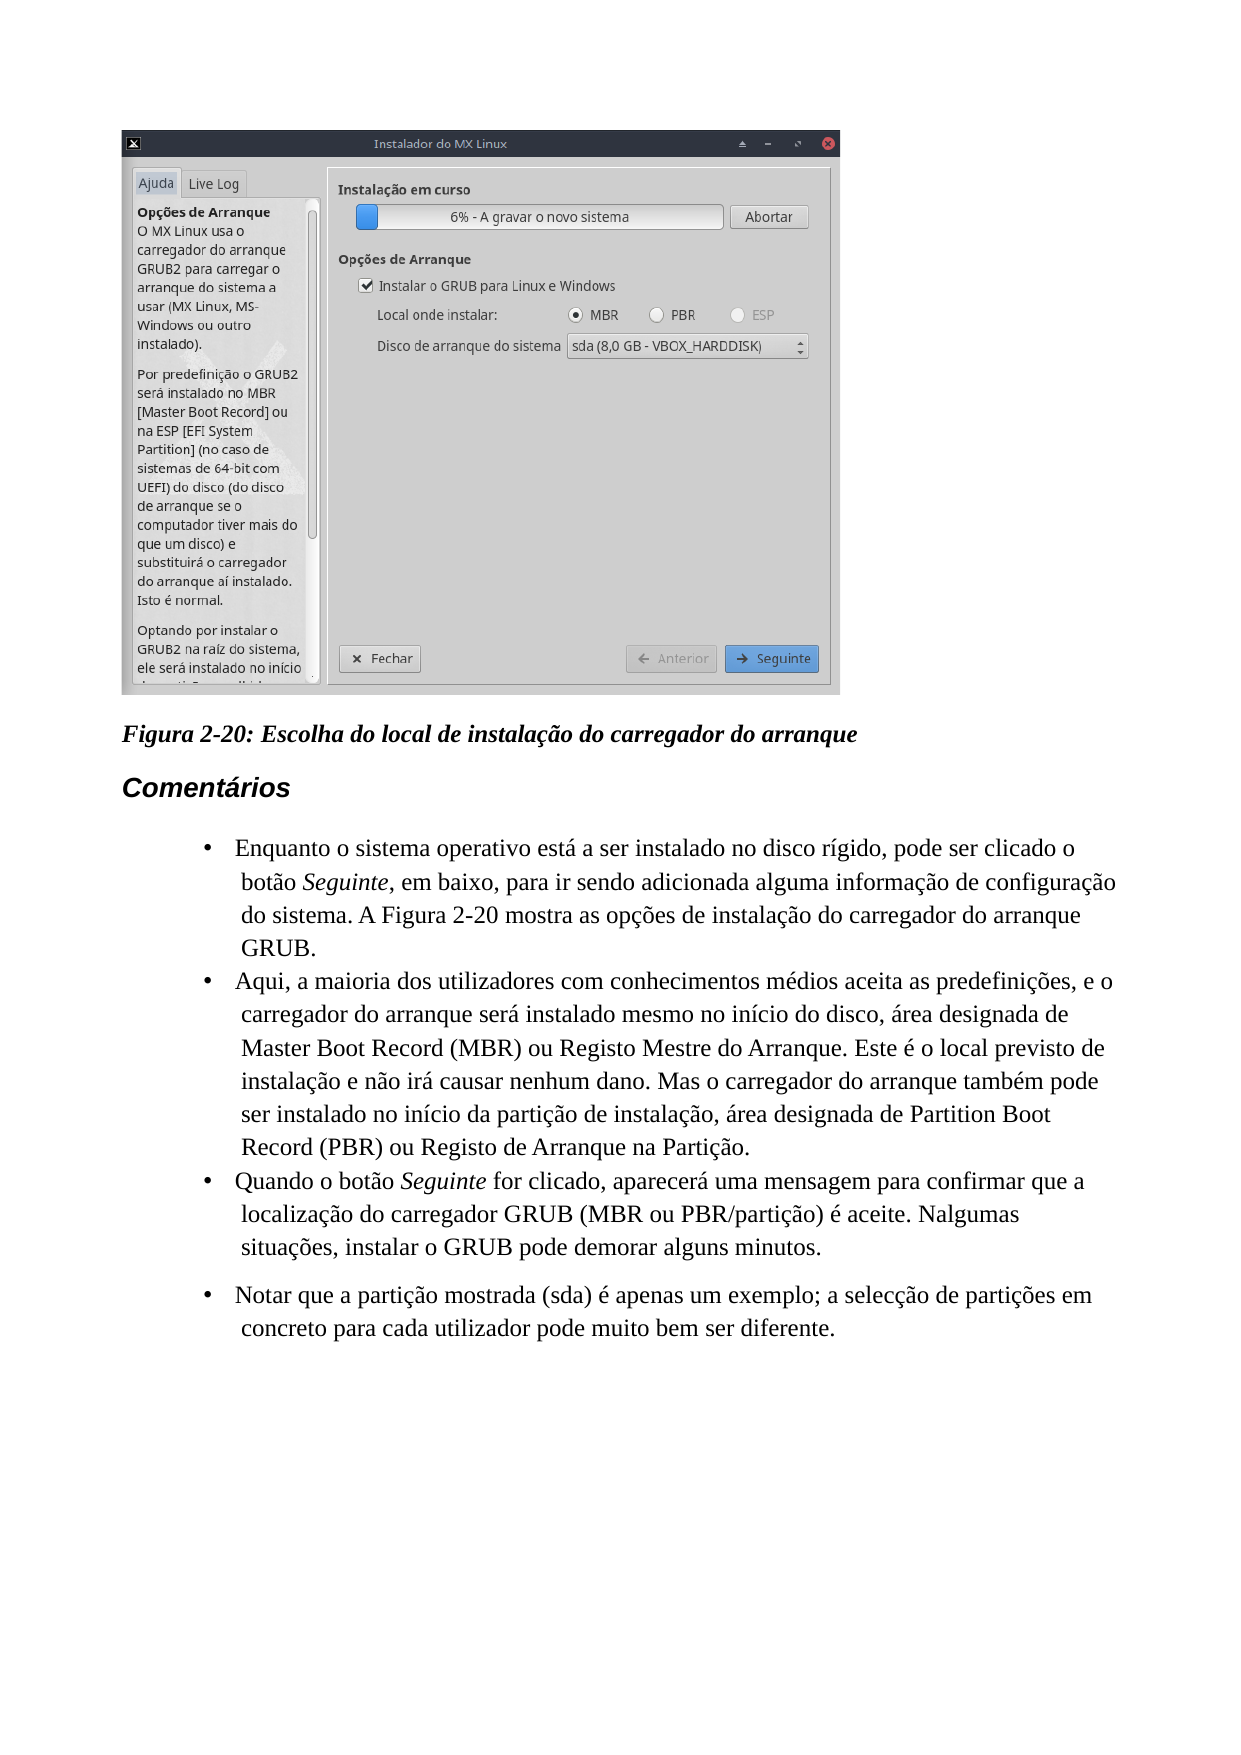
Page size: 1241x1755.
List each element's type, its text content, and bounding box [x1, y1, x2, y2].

picture [121, 130, 841, 695]
subtitle Comentários [115, 766, 1122, 810]
list Quando o botão Seguinte for clicado, aparecerá uma mensagem para confirmar que a localização do carregador GRUB (MBR ou PBR/partição) é aceite. Nalgumas situações, instalar o GRUB pode demorar alguns minutos. [197, 1161, 1122, 1261]
text Figura 2-20: Escolha do local de instalação do carregador do arranque [115, 714, 1122, 748]
list Notar que a partição mostrada (sda) é apenas um exemplo; a selecção de partições em concreto para cada utilizador pode muito bem ser diferente. [197, 1275, 1122, 1348]
list Enquanto o sistema operativo está a ser instalado no disco rígido, pode ser clicado o botão Seguinte, em baixo, para ir sendo adicionada alguma informação de configuração do sistema. A Figura 2-20 mostra as opções de instalação do carregador do arranque GRUB. [197, 828, 1122, 961]
list Aqui, a maioria dos utilizadores com conhecimentos médios aceita as predefinições, e o carregador do arranque será instalado mesmo no início do disco, área designada de Master Boot Record (MBR) ou Registo Mestre do Arranque. Este é o local previsto de instalação e não irá causar nenhum dano. Mas o carregador do arranque também pode ser instalado no início da partição de instalação, área designada de Partition Boot Record (PBR) ou Registo de Arranque na Partição. [197, 961, 1122, 1161]
